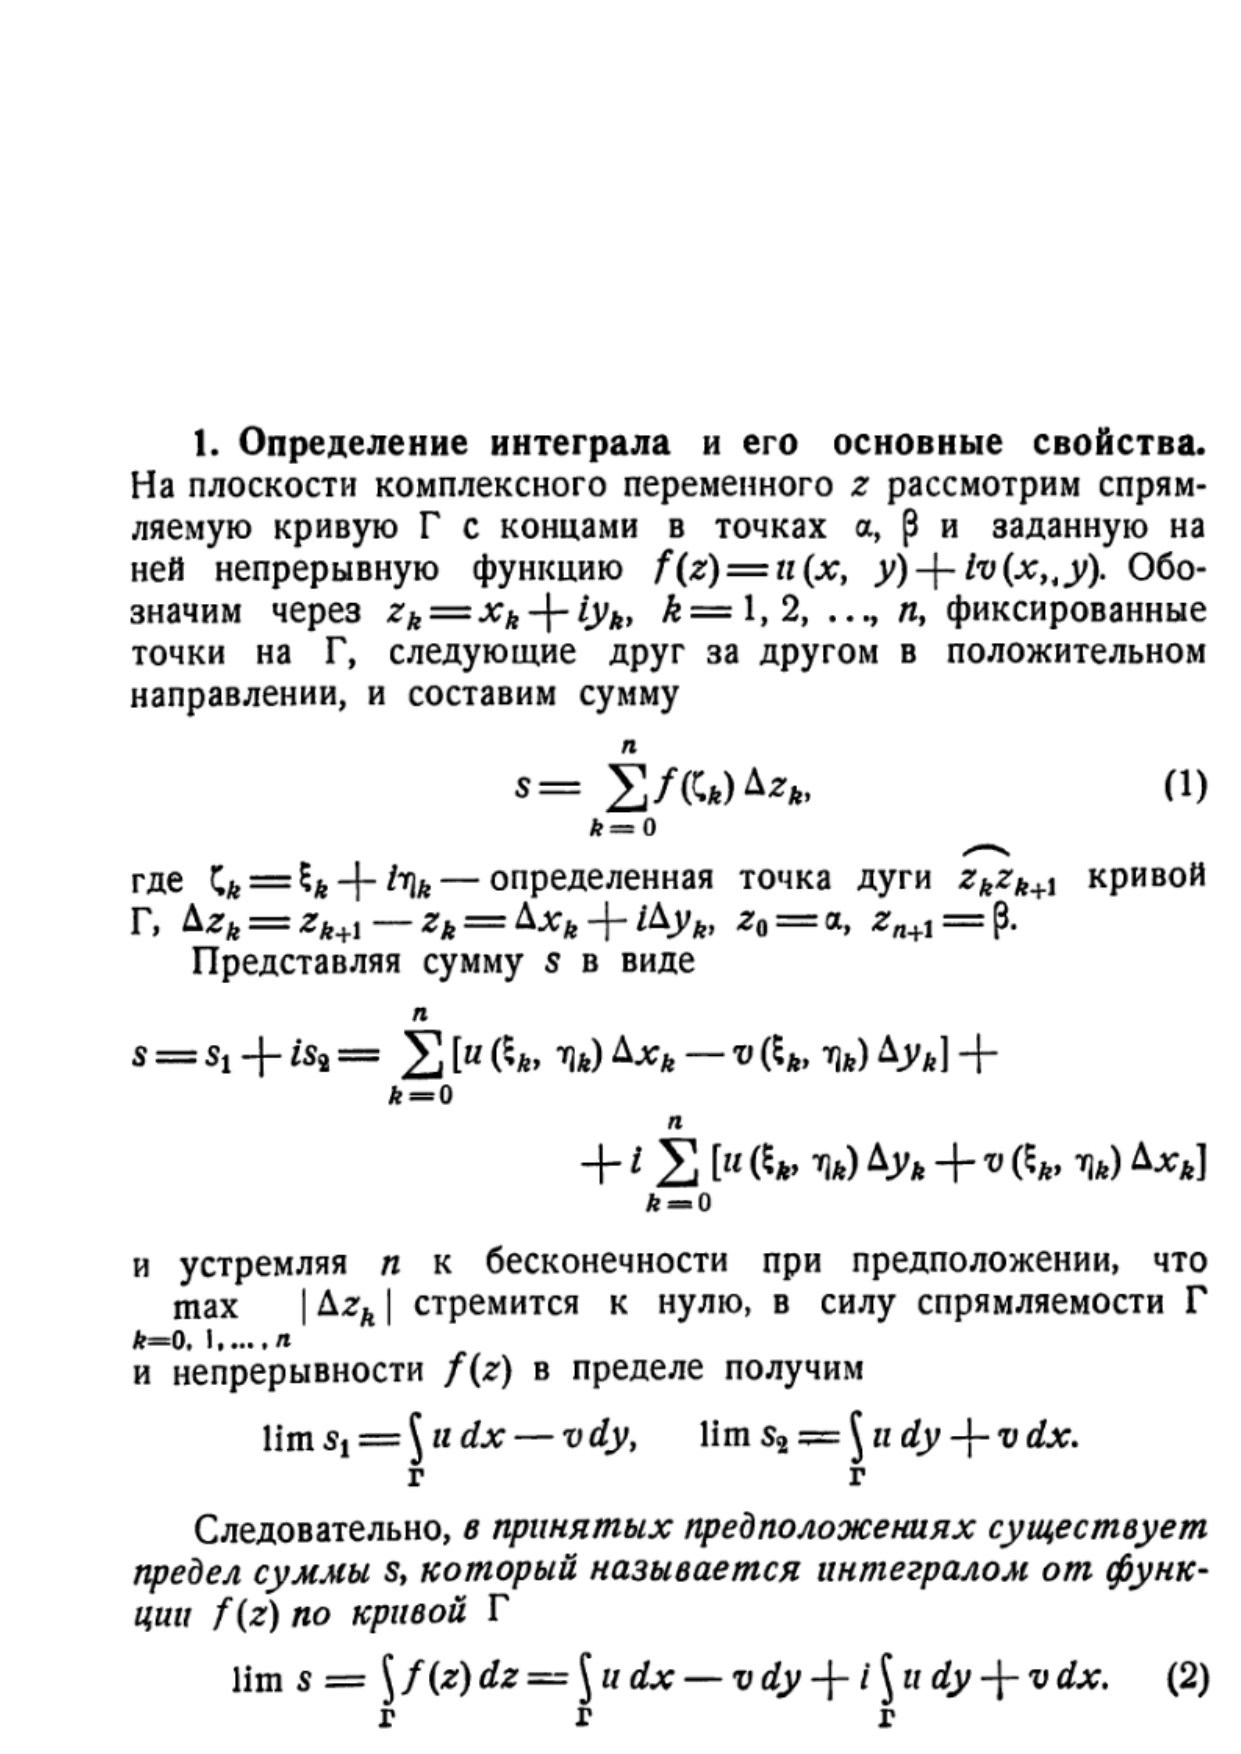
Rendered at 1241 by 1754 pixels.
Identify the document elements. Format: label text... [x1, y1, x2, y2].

picture [109, 406, 1241, 1754]
text 2 [46, 76, 1209, 393]
